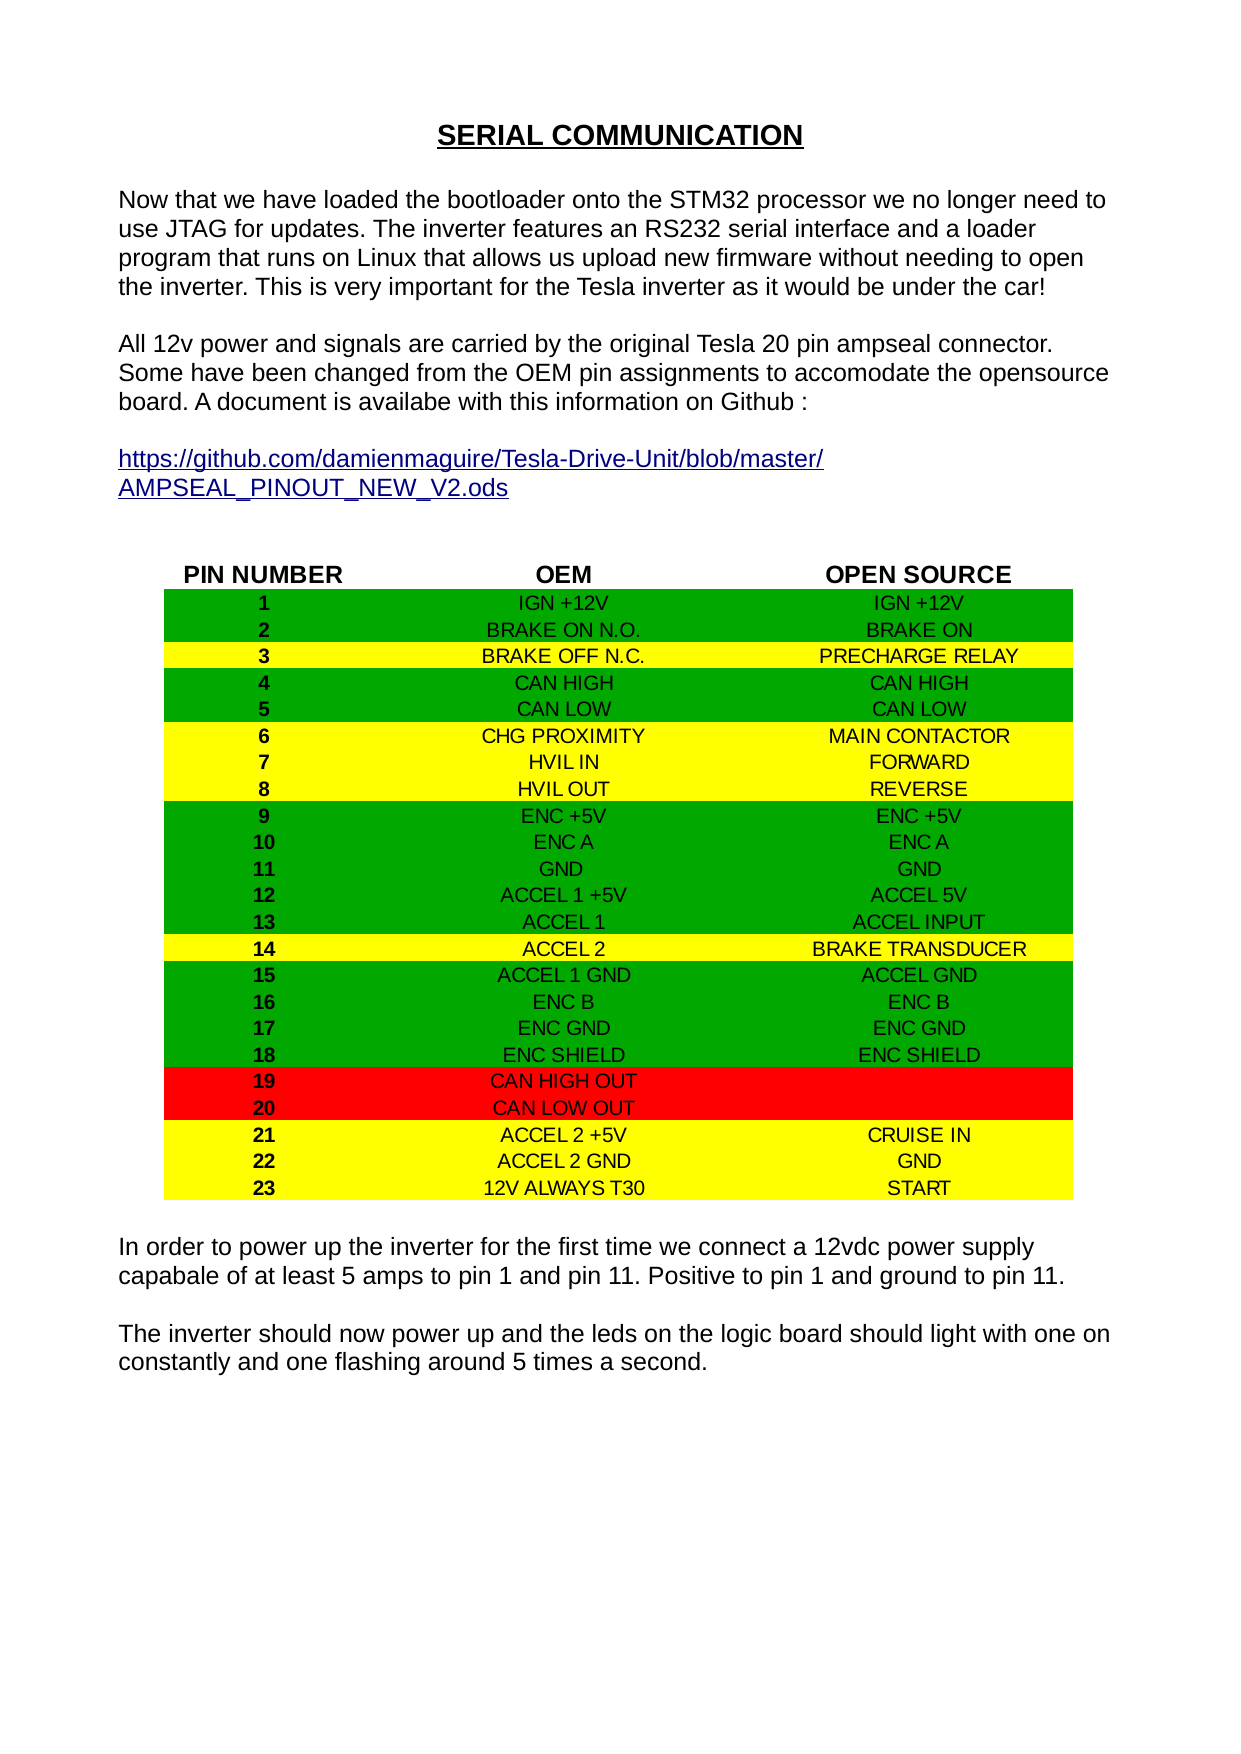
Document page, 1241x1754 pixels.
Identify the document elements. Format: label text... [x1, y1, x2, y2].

text All 12v power and signals are carried by the original Tesla 20 pin ampseal connector. Some have been changed from the OEM pin assignments to accomodate the opensource board. A document is availabe with this information on Github : [118, 329, 1122, 415]
text SERIAL COMMUNICATION [118, 118, 1122, 152]
text https://github.com/damienmaguire/Tesla-Drive-Unit/blob/master/AMPSEAL_PINOUT_NEW_V2.ods [118, 444, 1122, 501]
text The inverter should now power up and the leds on the logic board should light with one on constantly and one flashing around 5 times a second. [118, 1319, 1122, 1376]
text Now that we have loaded the bootloader onto the STM32 processor we no longer need to use JTAG for updates. The inverter features an RS232 serial interface and a loader program that runs on Linux that allows us upload new firmware without needing to open the inverter. This is very important for the Tesla inverter as it would be under the car! [118, 185, 1122, 300]
text In order to power up the inverter for the first time we connect a 12vdc power supply capabale of at least 5 amps to pin 1 and pin 11. Positive to pin 1 and ground to pin 11. [118, 1232, 1122, 1290]
